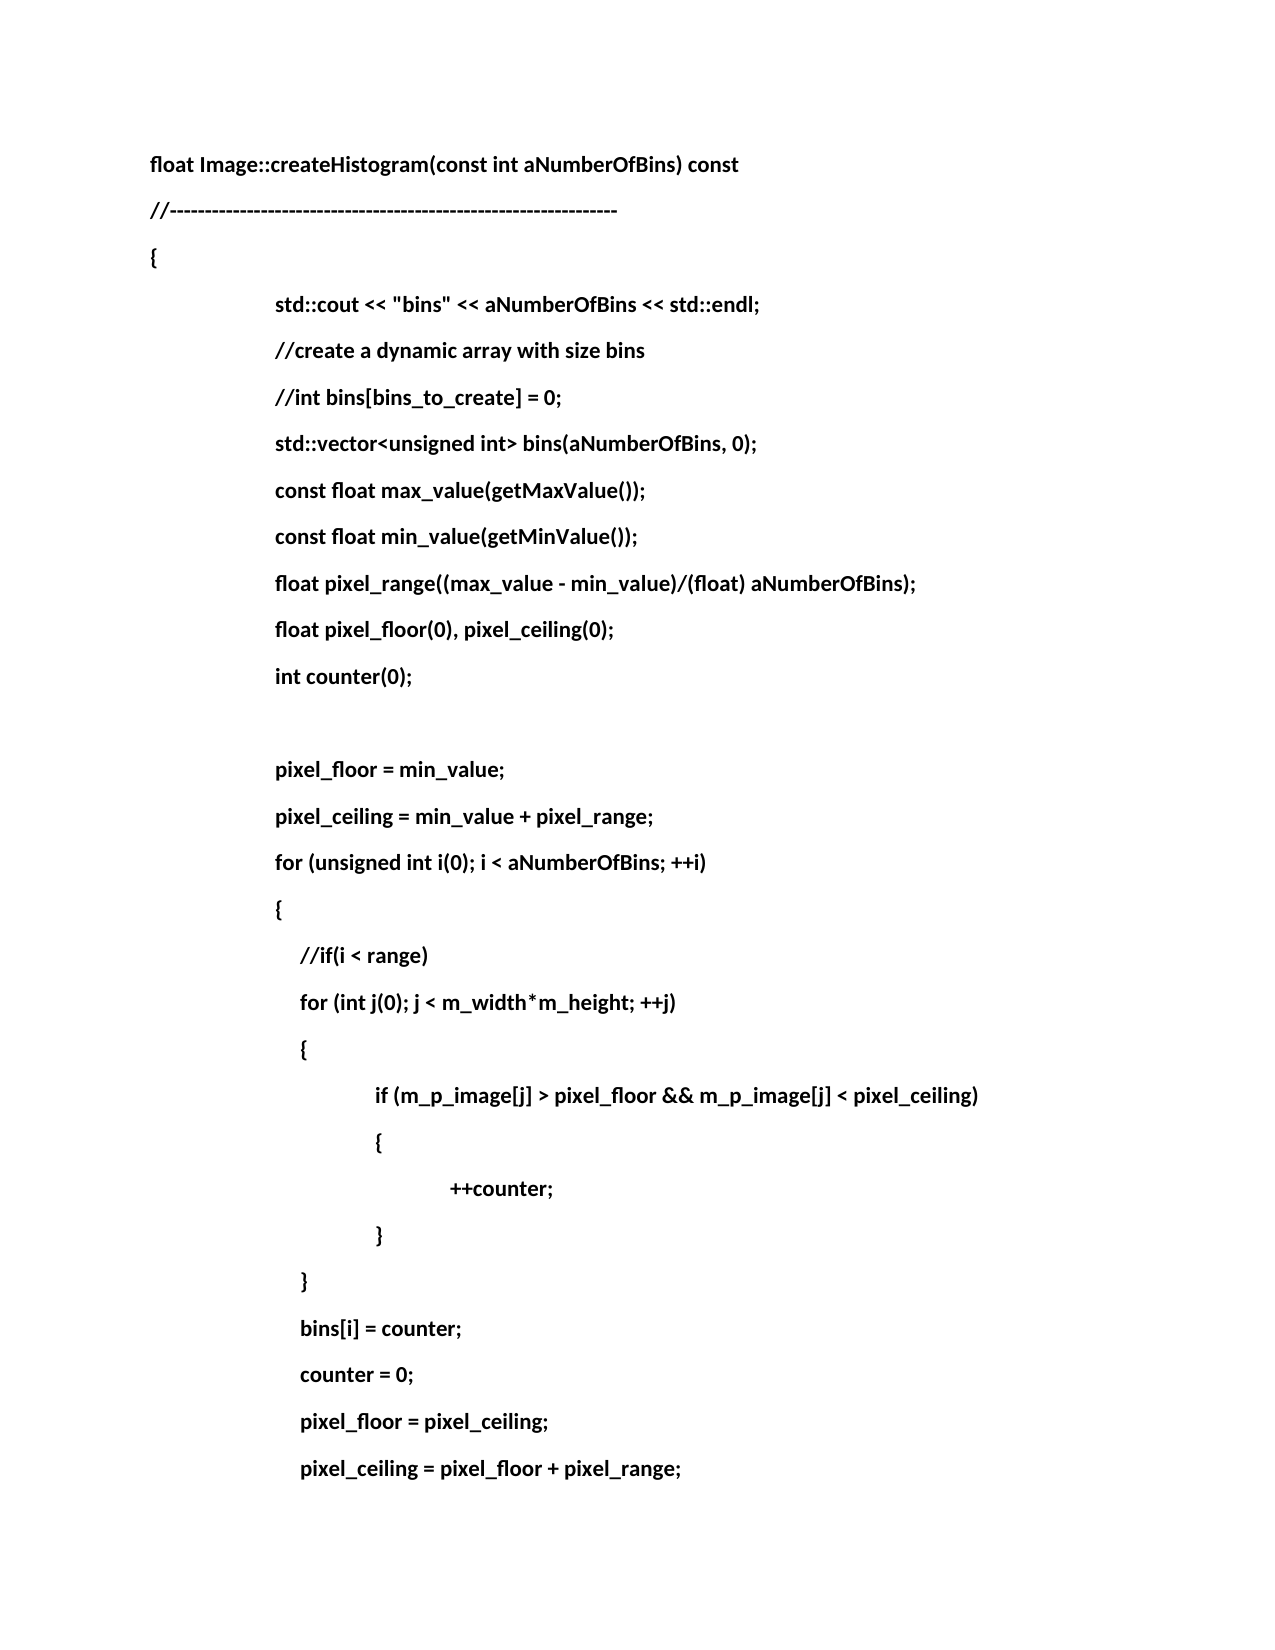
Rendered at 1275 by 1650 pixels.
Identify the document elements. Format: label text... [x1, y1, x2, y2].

text bins[i] = counter; [150, 1314, 1125, 1342]
text const float max_value(getMaxValue()); [150, 476, 1125, 504]
text std::vector<unsigned int> bins(aNumberOfBins, 0); [150, 429, 1125, 457]
text { [150, 1035, 1125, 1063]
text float pixel_floor(0), pixel_ceiling(0); [150, 616, 1125, 644]
text pixel_floor = min_value; [150, 755, 1125, 783]
text for (unsigned int i(0); i < aNumberOfBins; ++i) [150, 848, 1125, 876]
text { [150, 1128, 1125, 1156]
text //if(i < range) [150, 942, 1125, 969]
text { [150, 243, 1125, 271]
text pixel_floor = pixel_ceiling; [150, 1407, 1125, 1435]
text { [150, 895, 1125, 923]
text std::cout << "bins" << aNumberOfBins << std::endl; [150, 290, 1125, 318]
text float Image::createHistogram(const int aNumberOfBins) const [150, 150, 1125, 178]
text pixel_ceiling = pixel_floor + pixel_range; [150, 1454, 1125, 1482]
text const float min_value(getMinValue()); [150, 522, 1125, 551]
text if (m_p_image[j] > pixel_floor && m_p_image[j] < pixel_ceiling) [150, 1081, 1125, 1109]
text //create a dynamic array with size bins [150, 336, 1125, 364]
text counter = 0; [150, 1361, 1125, 1389]
text } [150, 1267, 1125, 1296]
text //int bins[bins_to_create] = 0; [150, 383, 1125, 411]
text int counter(0); [150, 662, 1125, 690]
text } [150, 1221, 1125, 1249]
text pixel_ceiling = min_value + pixel_range; [150, 802, 1125, 830]
text for (int j(0); j < m_width*m_height; ++j) [150, 988, 1125, 1016]
text ++counter; [150, 1174, 1125, 1202]
text float pixel_range((max_value - min_value)/(float) aNumberOfBins); [150, 569, 1125, 597]
text //---------------------------------------------------------------- [150, 197, 1125, 224]
